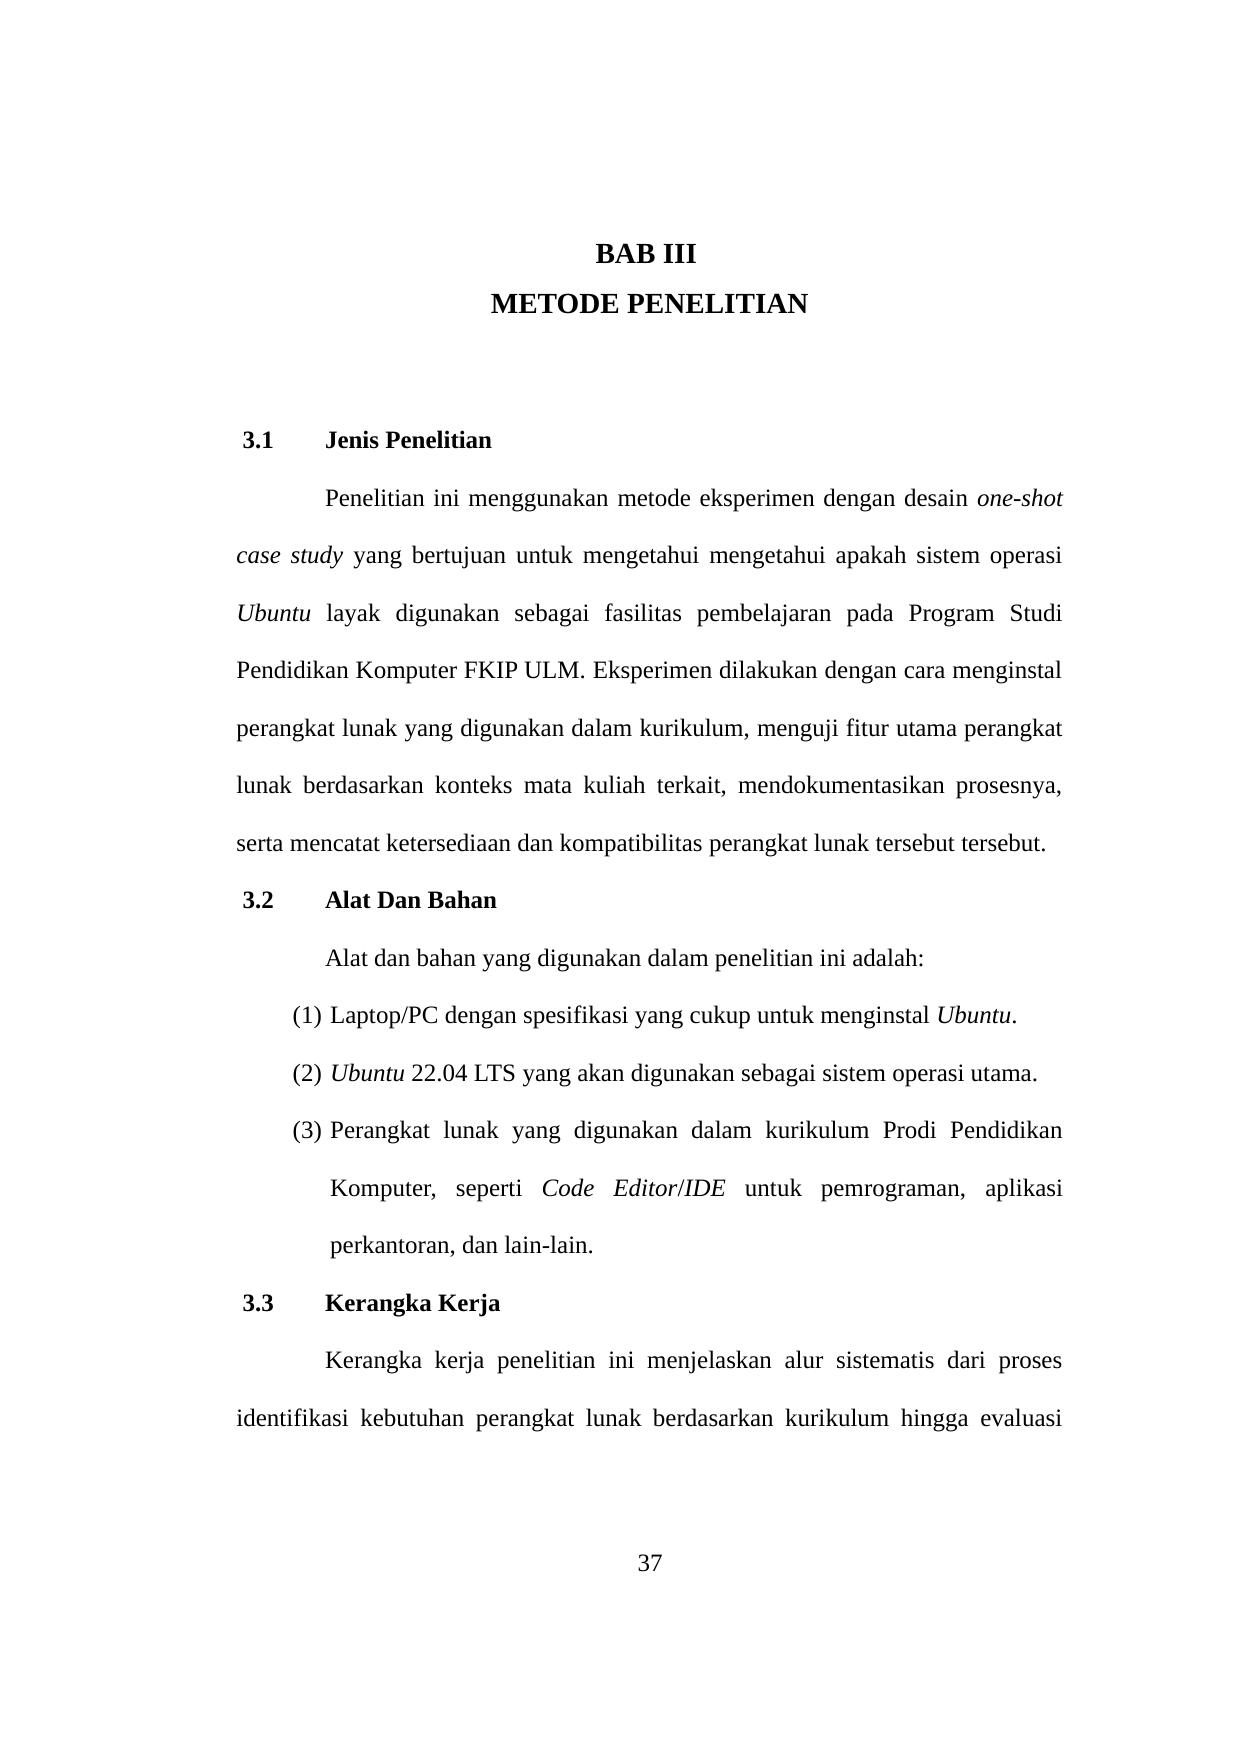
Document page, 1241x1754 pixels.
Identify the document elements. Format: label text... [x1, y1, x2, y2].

text Penelitian ini menggunakan metode eksperimen dengan desain one-shot case study yang bertujuan untuk mengetahui mengetahui apakah sistem operasi Ubuntu layak digunakan sebagai fasilitas pembelajaran pada Program Studi Pendidikan Komputer FKIP ULM. Eksperimen dilakukan dengan cara menginstal perangkat lunak yang digunakan dalam kurikulum, menguji fitur utama perangkat lunak berdasarkan konteks mata kuliah terkait, mendokumentasikan prosesnya, serta mencatat ketersediaan dan kompatibilitas perangkat lunak tersebut tersebut. [236, 483, 1063, 857]
text Kerangka kerja penelitian ini menjelaskan alur sistematis dari proses identifikasi kebutuhan perangkat lunak berdasarkan kurikulum hingga evaluasi [236, 1345, 1063, 1432]
subtitle Jenis Penelitian [236, 425, 1063, 454]
subtitle METODE PENELITIAN [236, 236, 1063, 320]
text Alat dan bahan yang digunakan dalam penelitian ini adalah: [236, 943, 1063, 972]
list Perangkat lunak yang digunakan dalam kurikulum Prodi Pendidikan Komputer, seperti Code Editor/IDE untuk pemrograman, aplikasi perkantoran, dan lain-lain. [292, 1115, 1063, 1259]
subtitle Kerangka Kerja [236, 1288, 1063, 1317]
list Laptop/PC dengan spesifikasi yang cukup untuk menginstal Ubuntu. [292, 1000, 1063, 1029]
subtitle Alat dan Bahan [236, 885, 1063, 914]
list Ubuntu 22.04 LTS yang akan digunakan sebagai sistem operasi utama. [292, 1058, 1063, 1087]
